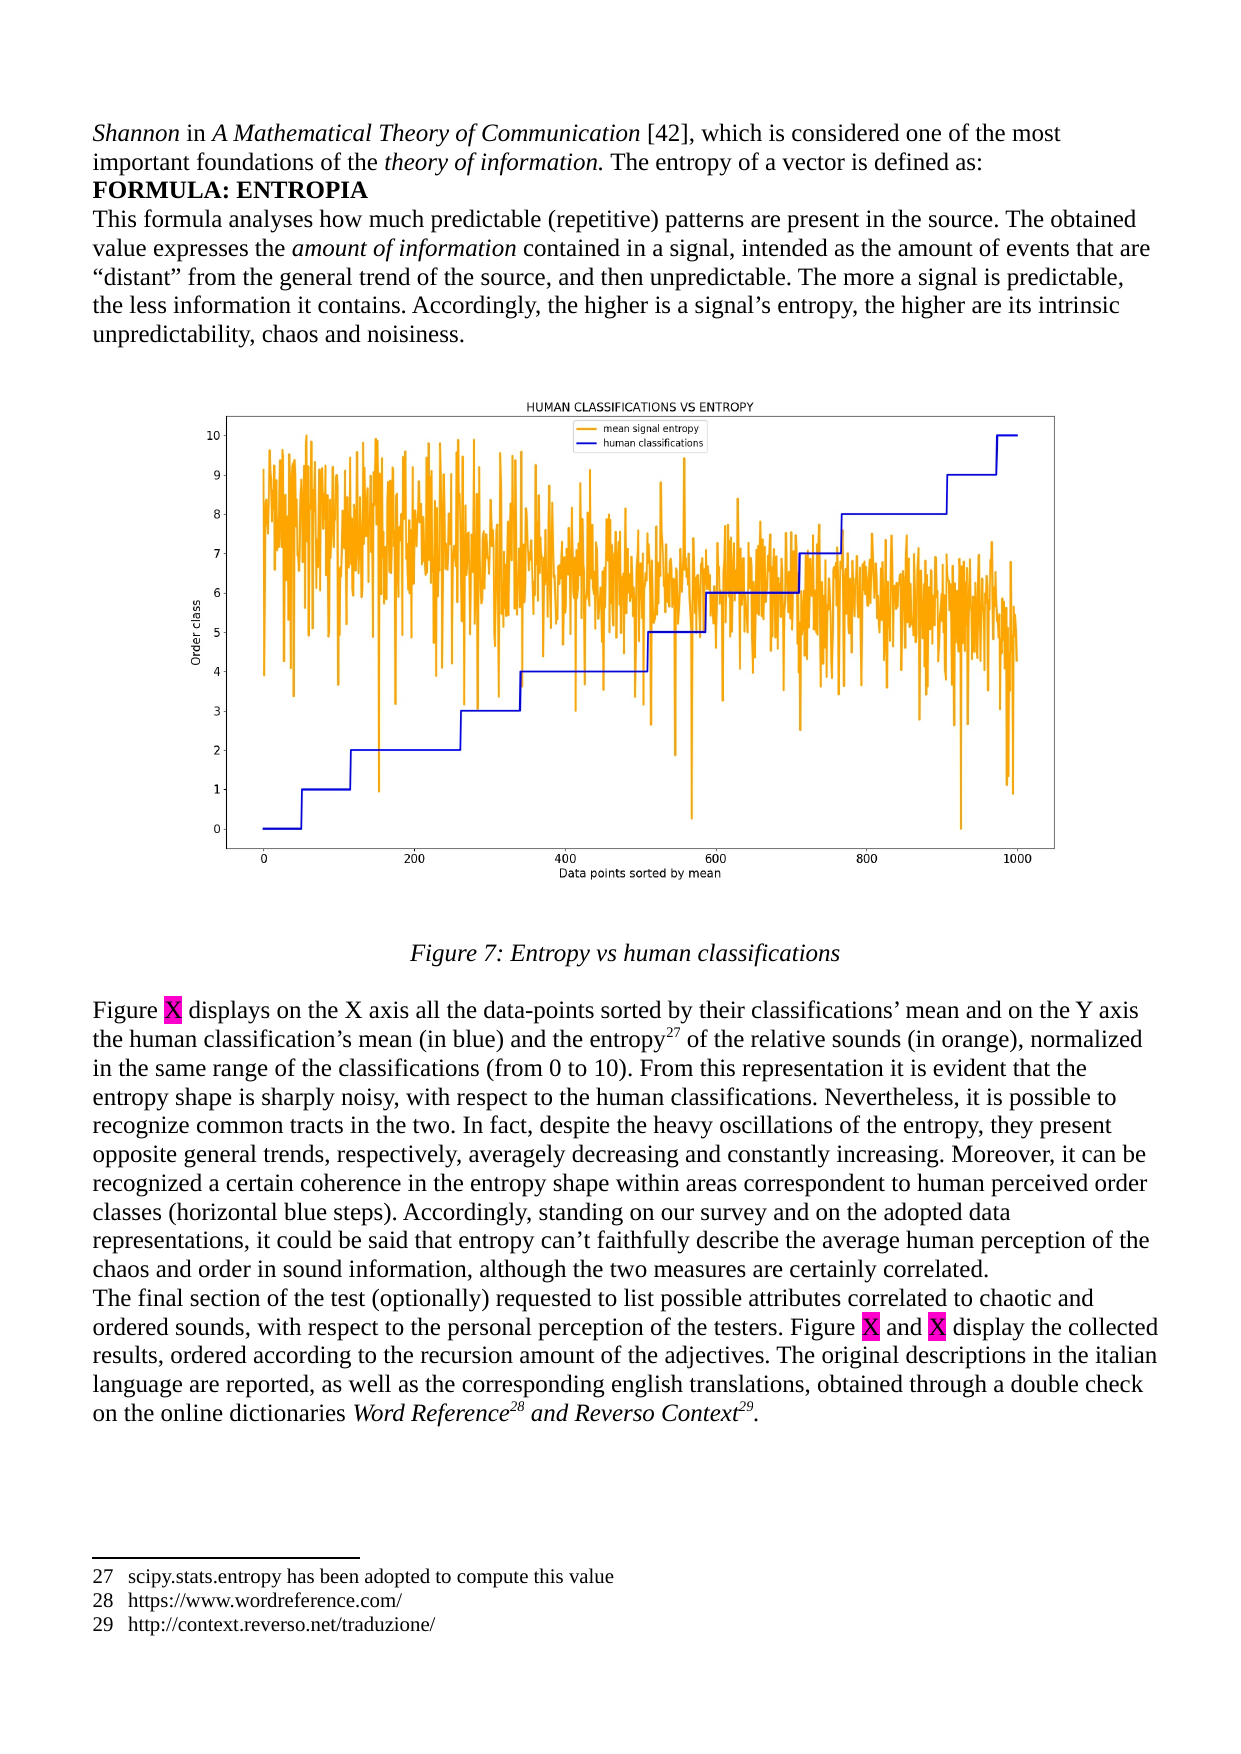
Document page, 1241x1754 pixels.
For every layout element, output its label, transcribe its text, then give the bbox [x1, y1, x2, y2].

text https://www.wordreference.com/ [92, 1588, 1160, 1612]
text FORMULA: ENTROPIA [92, 176, 1160, 204]
text This formula analyses how much predictable (repetitive) patterns are present in the source. The obtained value expresses the amount of information contained in a signal, intended as the amount of events that are “distant” from the general trend of the source, and then unpredictable. The more a signal is predictable, the less information it contains. Accordingly, the higher is a signal’s entropy, the higher are its intrinsic unpredictability, chaos and noisiness. [92, 204, 1160, 348]
text scipy.stats.entropy has been adopted to compute this value [92, 1564, 1160, 1588]
text Figure 7: Entropy vs human classifications [92, 910, 1160, 967]
picture [92, 348, 1161, 910]
text http://context.reverso.net/traduzione/ [92, 1612, 1160, 1636]
text Shannon in A Mathematical Theory of Communication [42], which is considered one of the most important foundations of the theory of information. The entropy of a vector is defined as: [92, 118, 1160, 176]
text Figure X displays on the X axis all the data-points sorted by their classifications’ mean and on the Y axis the human classification’s mean (in blue) and the entropy of the relative sounds (in orange), normalized in the same range of the classifications (from 0 to 10). From this representation it is evident that the entropy shape is sharply noisy, with respect to the human classifications. Nevertheless, it is possible to recognize common tracts in the two. In fact, despite the heavy oscillations of the entropy, they present opposite general trends, respectively, averagely decreasing and constantly increasing. Moreover, it can be recognized a certain coherence in the entropy shape within areas correspondent to human perceived order classes (horizontal blue steps). Accordingly, standing on our survey and on the adopted data representations, it could be said that entropy can’t faithfully describe the average human perception of the chaos and order in sound information, although the two measures are certainly correlated. [92, 996, 1160, 1283]
text The final section of the test (optionally) requested to list possible attributes correlated to chaotic and ordered sounds, with respect to the personal perception of the testers. Figure X and X display the collected results, ordered according to the recursion amount of the adjectives. The original descriptions in the italian language are reported, as well as the corresponding english translations, obtained through a double check on the online dictionaries Word Reference and Reverso Context. [92, 1283, 1160, 1427]
